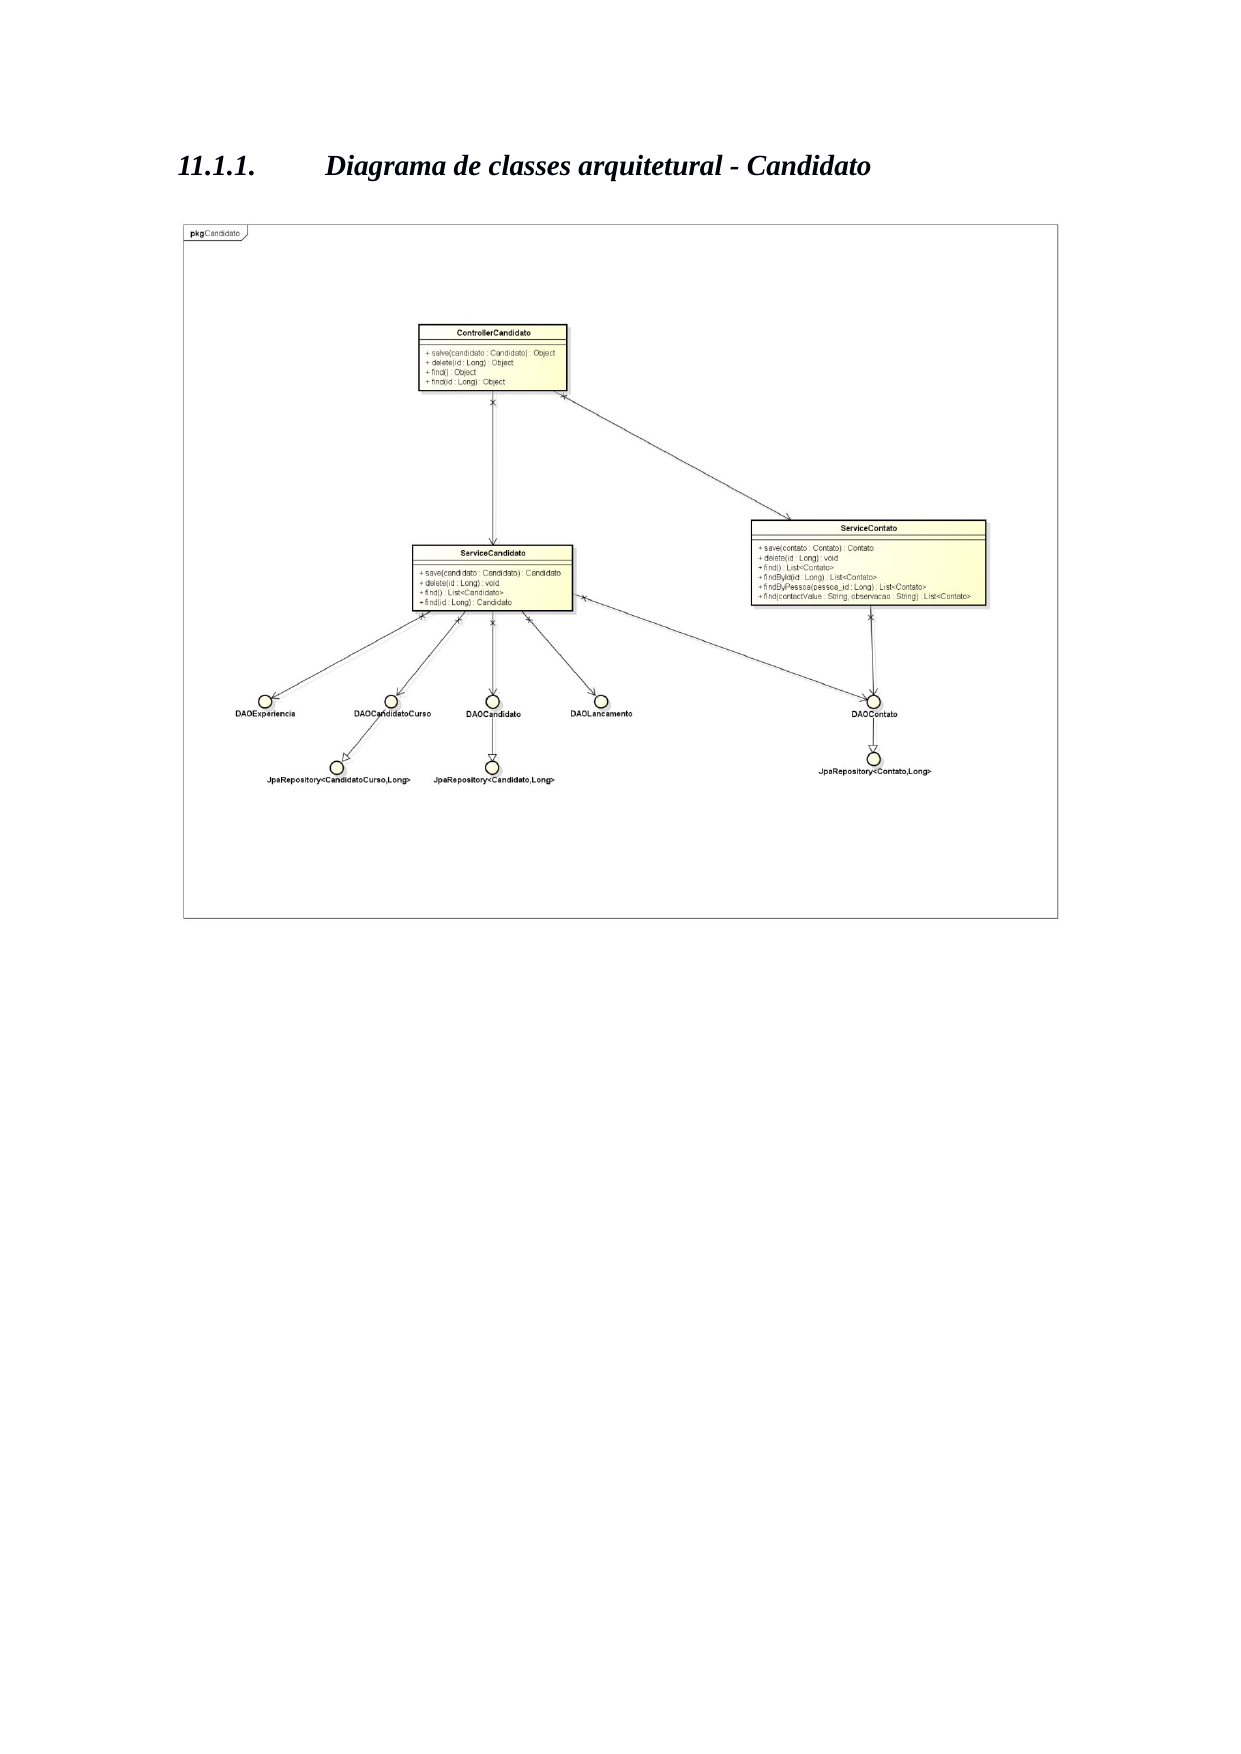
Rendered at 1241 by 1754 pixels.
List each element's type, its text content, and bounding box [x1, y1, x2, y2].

picture [177, 218, 1063, 924]
text 11.1.1. Diagrama de classes arquitetural - Candidato [177, 148, 1063, 181]
